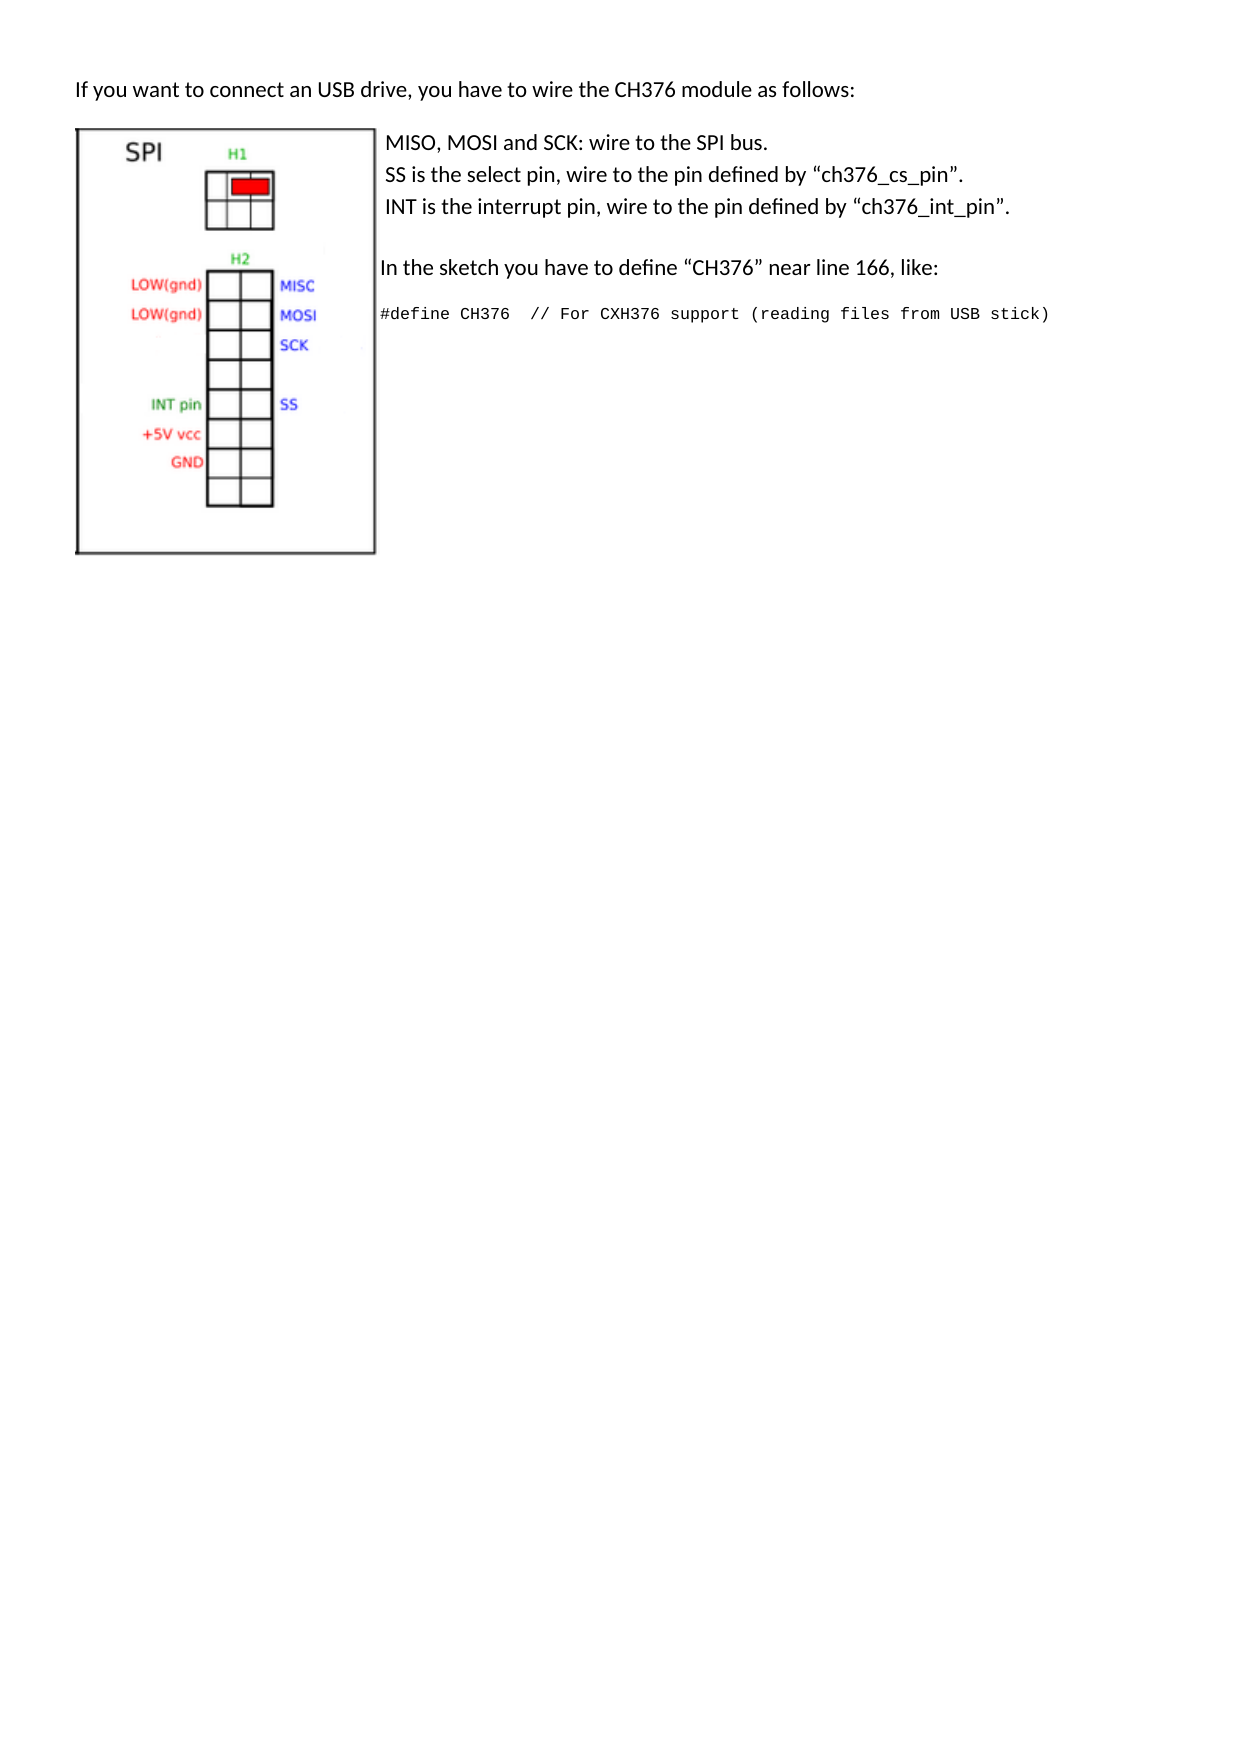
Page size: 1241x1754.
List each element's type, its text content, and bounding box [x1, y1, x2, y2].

text MISO, MOSI and SCK: wire to the SPI bus. SS is the select pin, wire to the pin defined by “ch376_cs_pin”. INT is the interrupt pin, wire to the pin defined by “ch376_int_pin”. In the sketch you have to define “CH376” near line 166, like: [380, 128, 1165, 281]
text If you want to connect an USB drive, you have to wire the CH376 module as follows: [75, 75, 1165, 103]
text #define CH376 // For CXH376 support (reading files from USB stick) [380, 306, 1165, 324]
